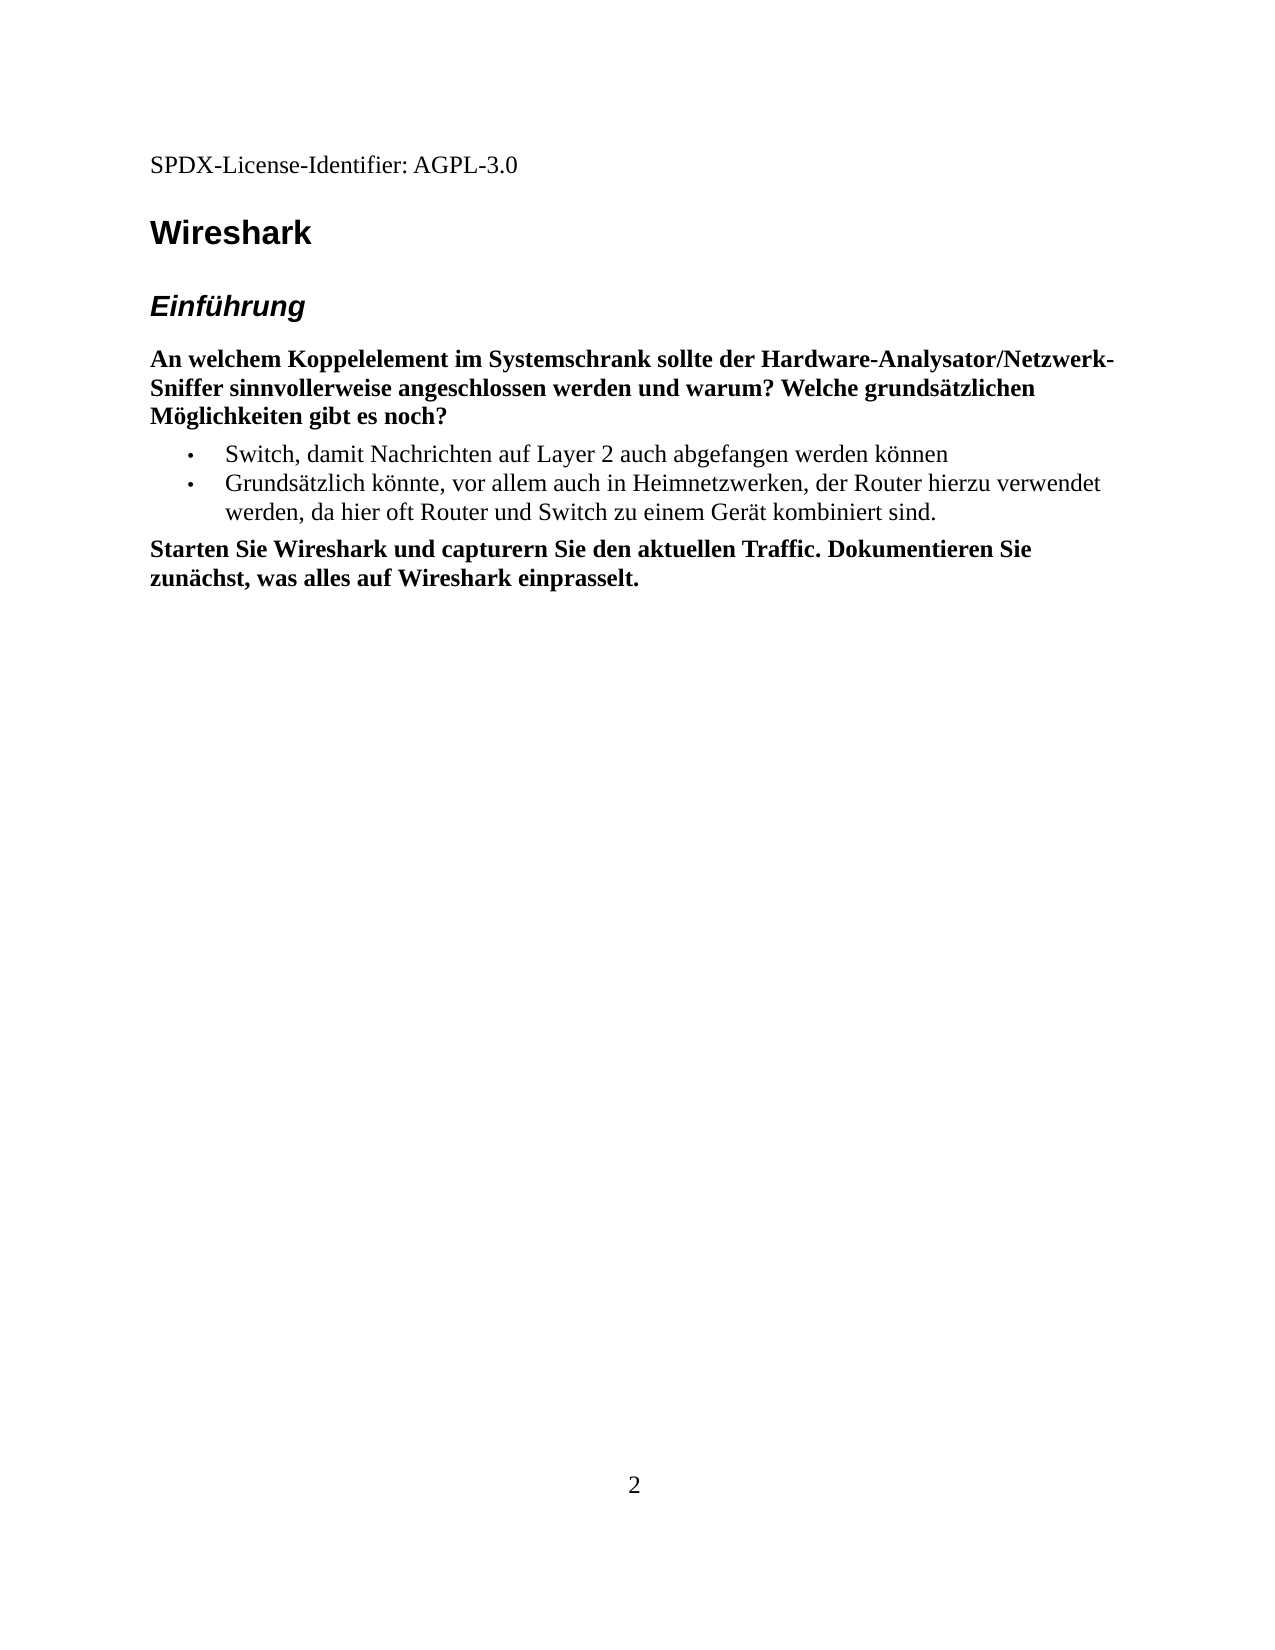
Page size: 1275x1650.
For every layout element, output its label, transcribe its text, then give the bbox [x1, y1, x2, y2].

subtitle Wireshark [150, 213, 1125, 251]
text An welchem Koppelelement im Systemschrank sollte der Hardware-Analysator/Netzwerk-Sniffer sinnvollerweise angeschlossen werden und warum? Welche grundsätzlichen Möglichkeiten gibt es noch? [150, 344, 1125, 430]
list Switch, damit Nachrichten auf Layer 2 auch abgefangen werden können [187, 439, 1125, 468]
subtitle Einführung [150, 289, 1125, 322]
text SPDX-License-Identifier: AGPL-3.0 [150, 150, 1125, 179]
list Grundsätzlich könnte, vor allem auch in Heimnetzwerken, der Router hierzu verwendet werden, da hier oft Router und Switch zu einem Gerät kombiniert sind. [187, 468, 1125, 525]
text Starten Sie Wireshark und capturern Sie den aktuellen Traffic. Dokumentieren Sie zunächst, was alles auf Wireshark einprasselt. [150, 534, 1125, 592]
